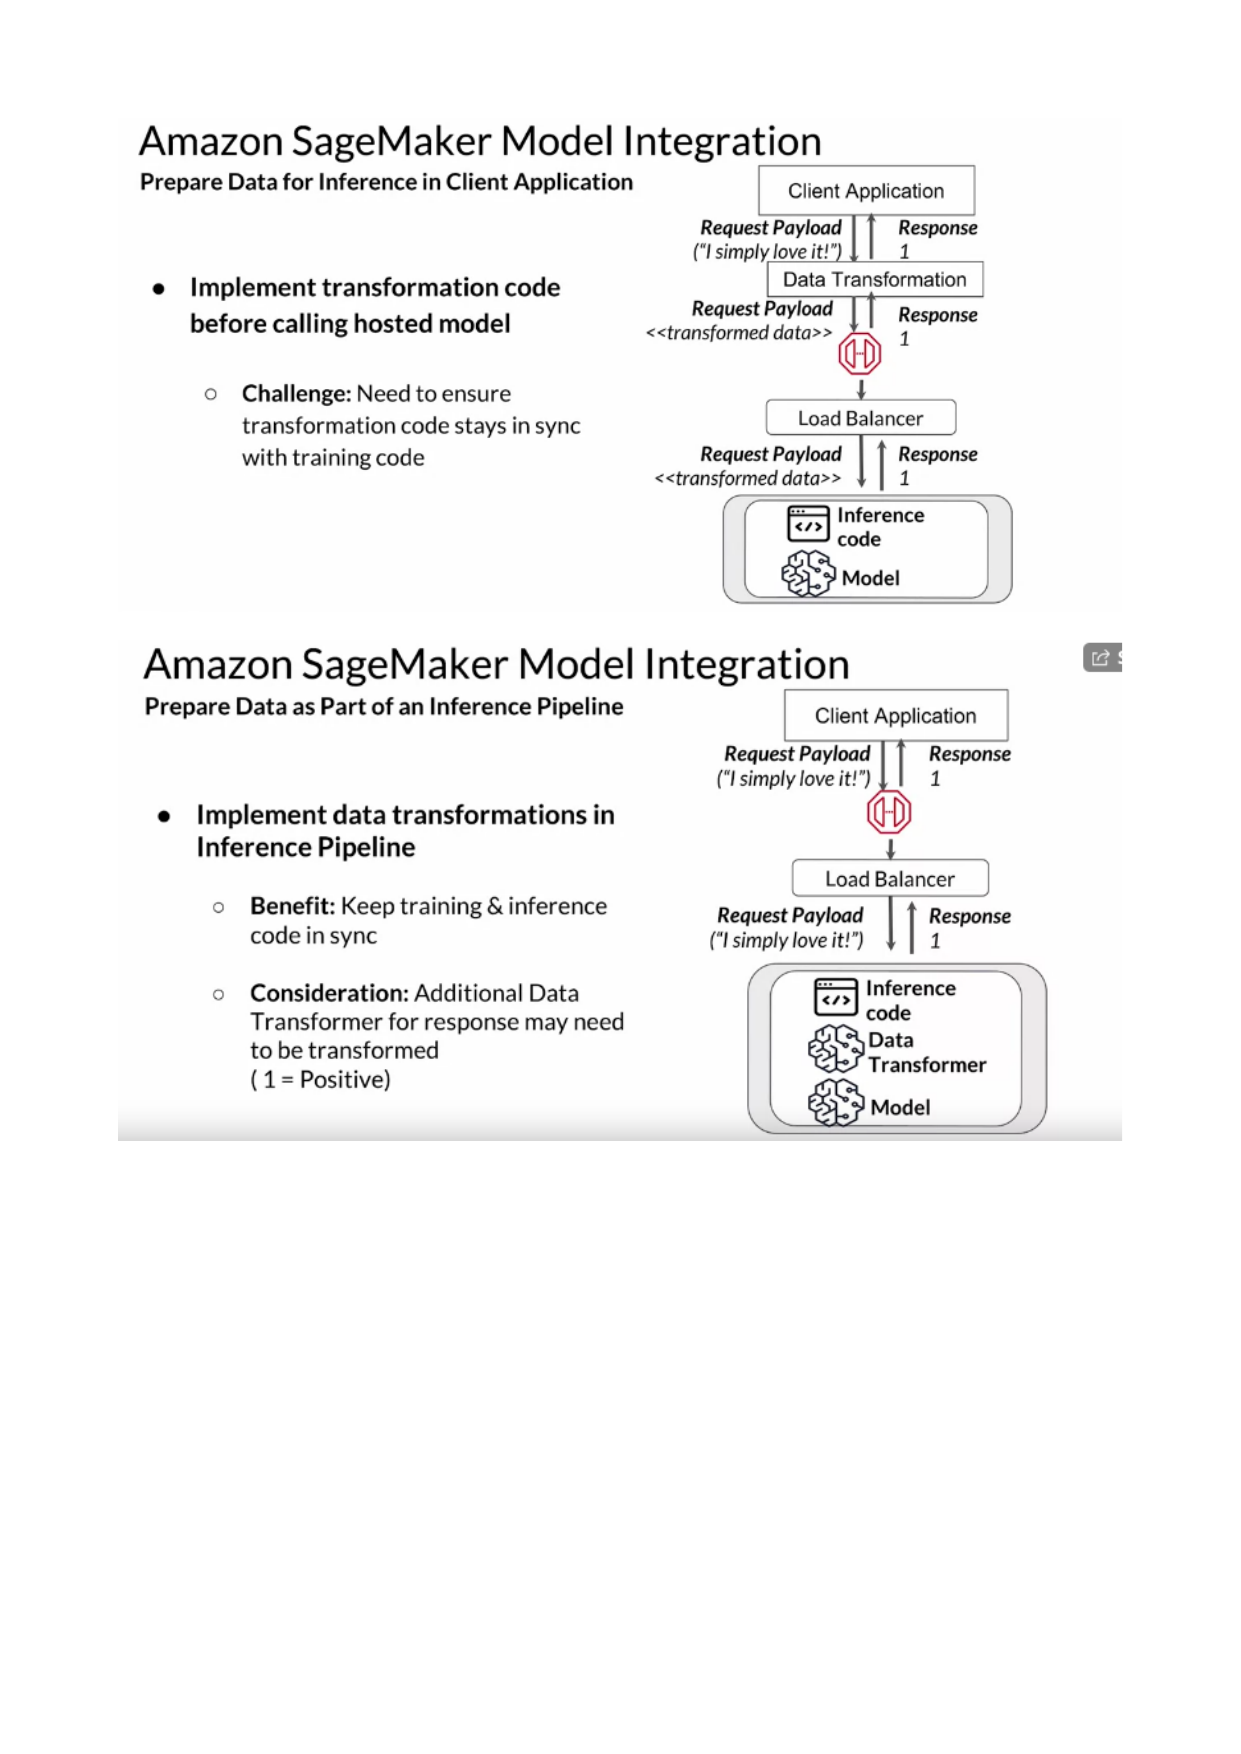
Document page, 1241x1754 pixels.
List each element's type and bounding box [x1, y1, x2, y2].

picture [118, 118, 1123, 612]
picture [118, 640, 1123, 1141]
